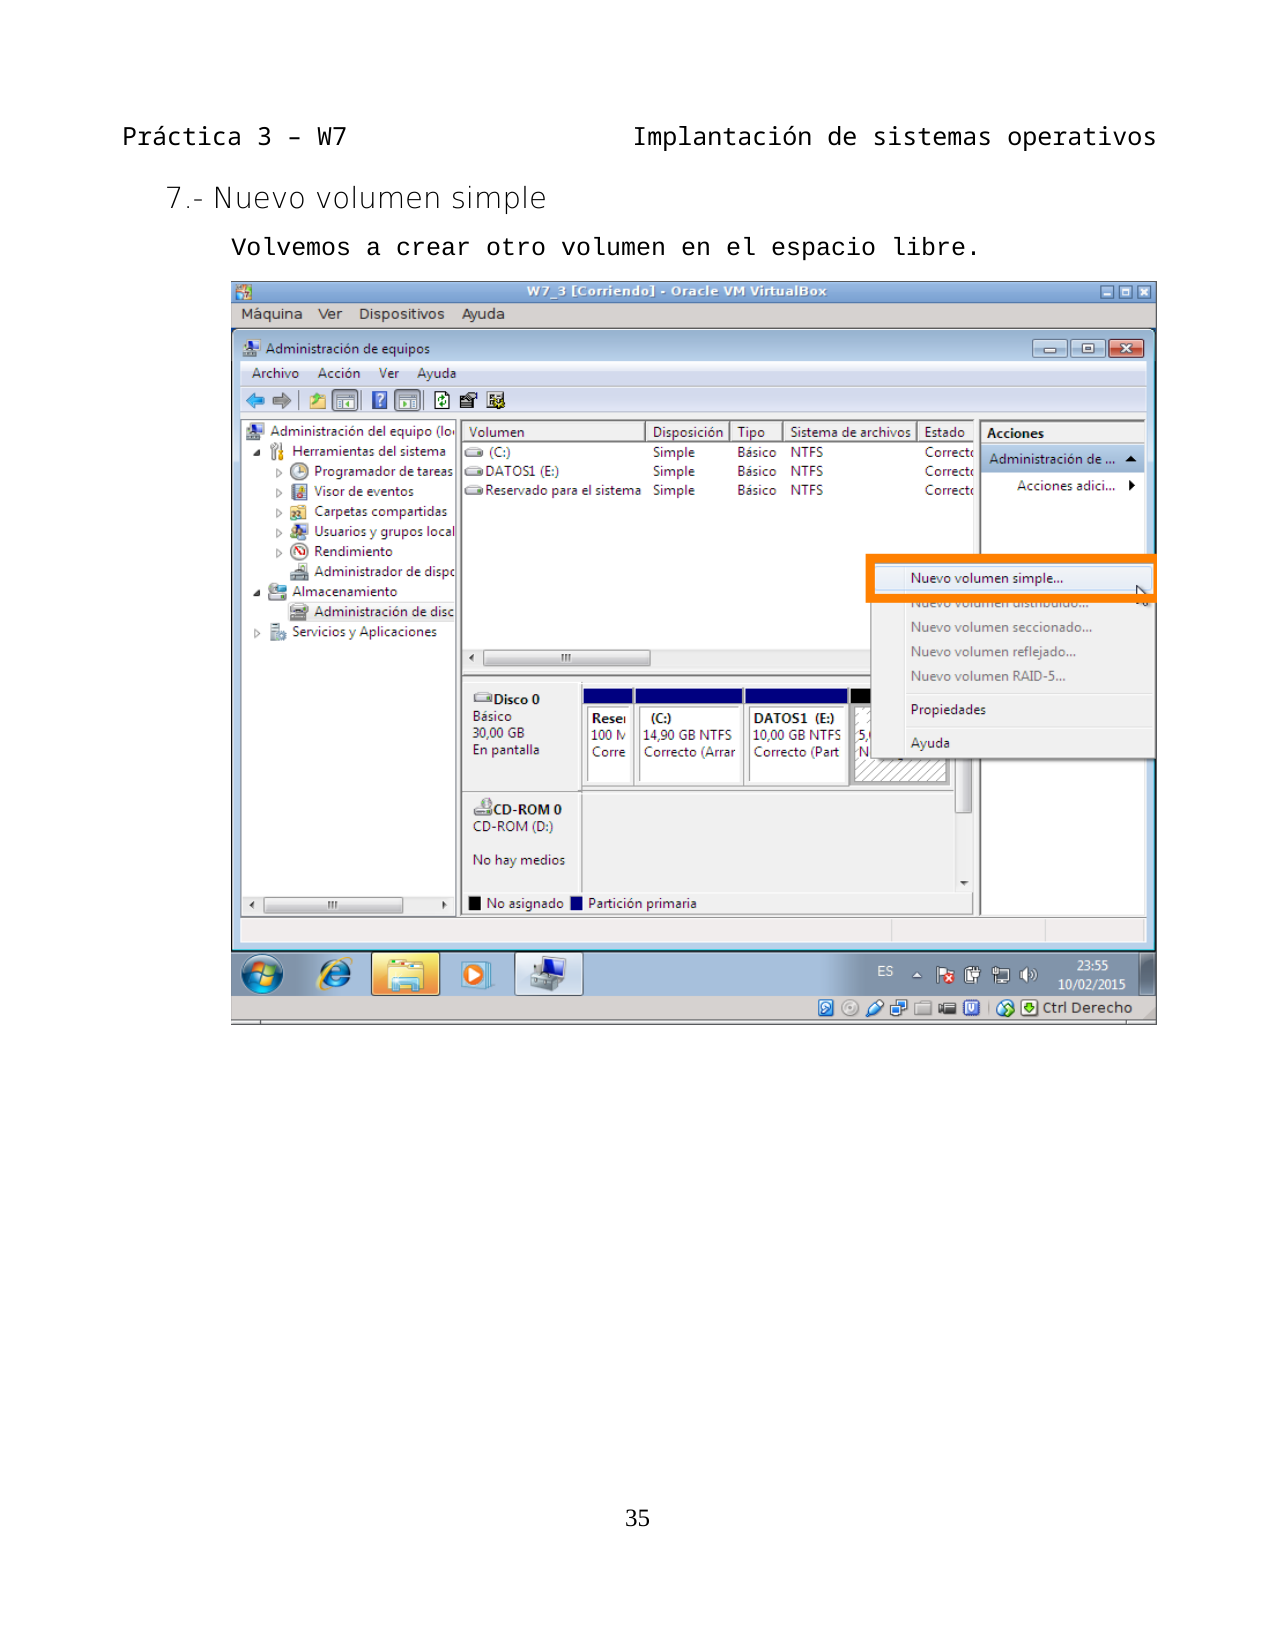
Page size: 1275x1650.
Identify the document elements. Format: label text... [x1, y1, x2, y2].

list Nuevo volumen simple [156, 182, 1157, 216]
picture [231, 281, 1157, 1025]
text Volvemos a crear otro volumen en el espacio libre. [231, 235, 1157, 263]
